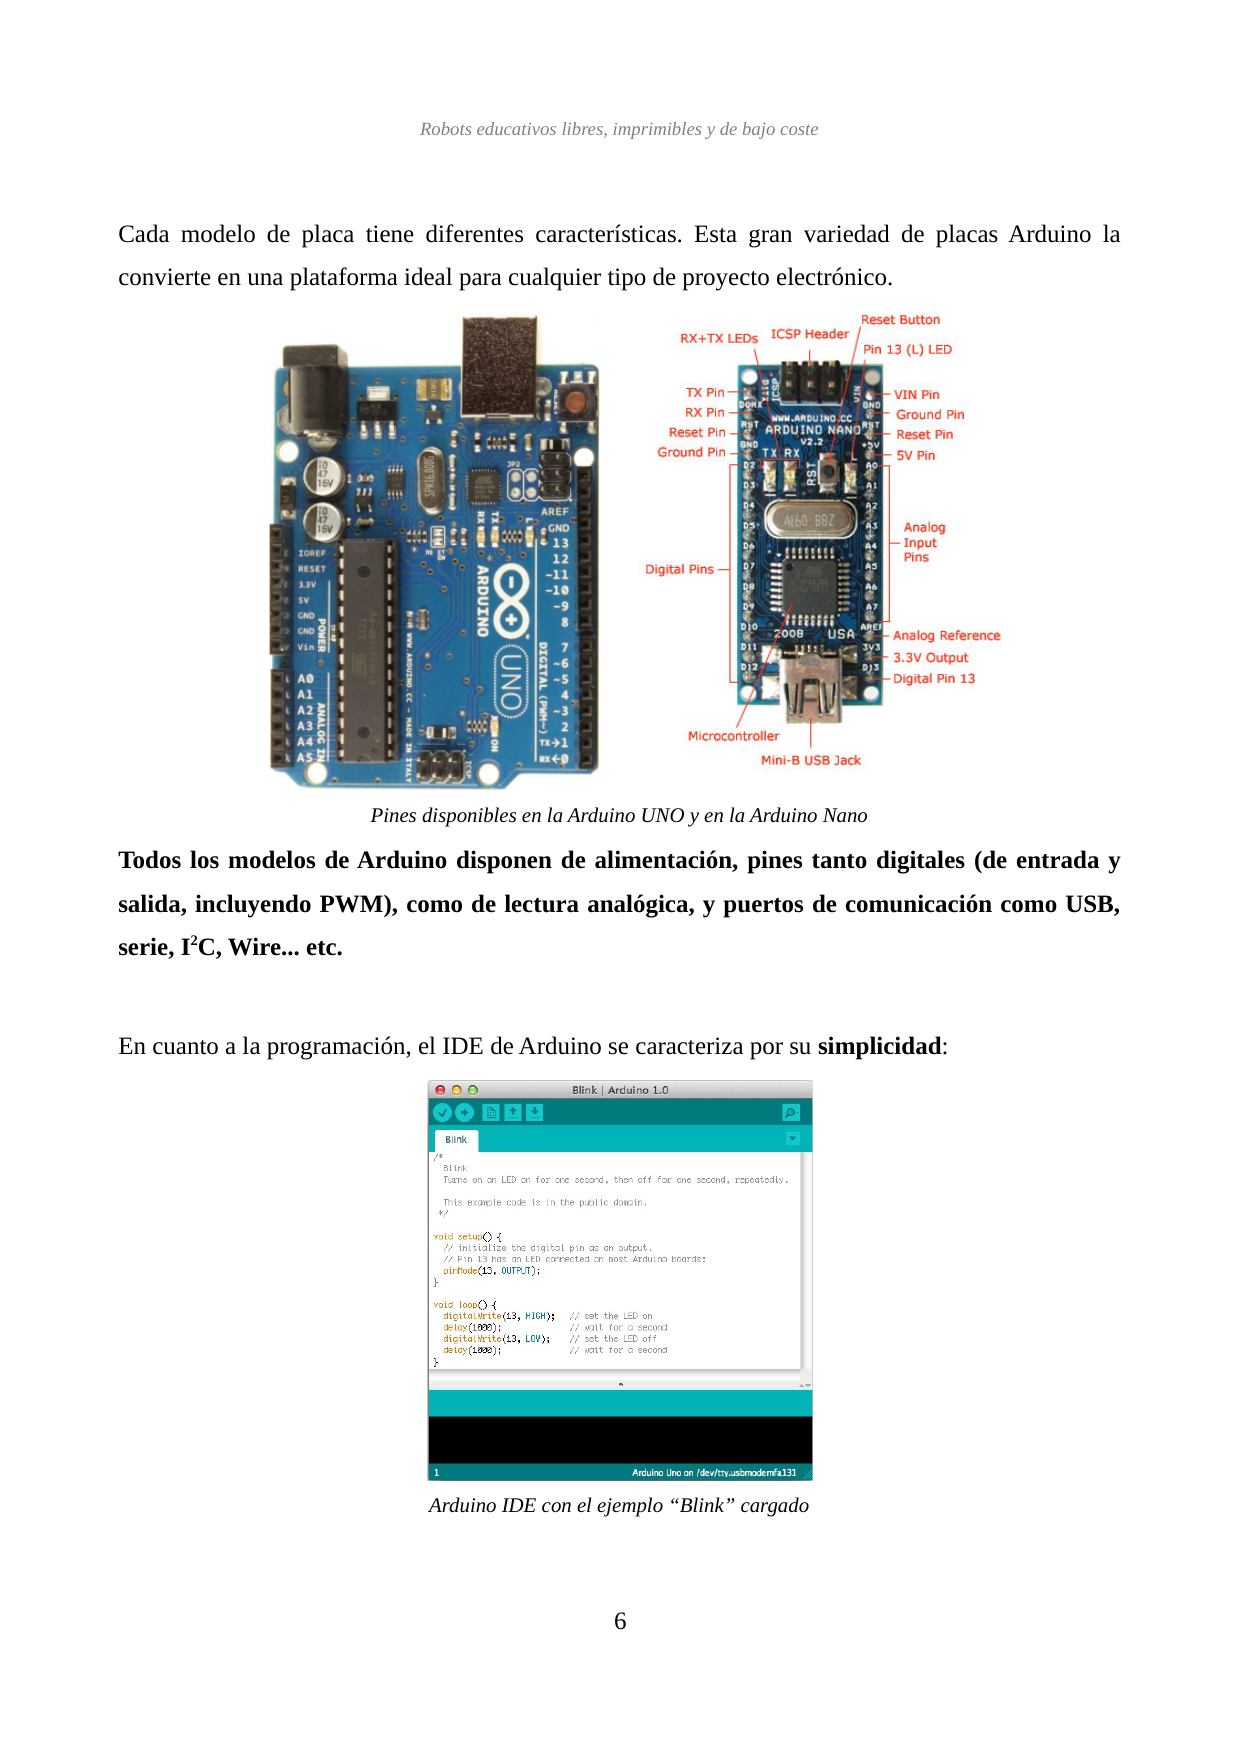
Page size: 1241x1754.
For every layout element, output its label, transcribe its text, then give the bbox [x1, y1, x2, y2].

text Todos los modelos de Arduino disponen de alimentación, pines tanto digitales (de entrada y salida, incluyendo PWM), como de lectura analógica, y puertos de comunicación como USB, serie, I2C, Wire... etc. [118, 846, 1122, 961]
picture [269, 311, 601, 792]
picture [427, 1080, 813, 1481]
picture [621, 303, 1005, 800]
text Cada modelo de placa tiene diferentes características. Esta gran variedad de placas Arduino la convierte en una plataforma ideal para cualquier tipo de proyecto electrónico. [118, 219, 1122, 291]
text En cuanto a la programación, el IDE de Arduino se caracteriza por su simplicidad: [118, 1031, 1122, 1060]
text Pines disponibles en la Arduino UNO y en la Arduino Nano [118, 311, 1122, 827]
text Arduino IDE con el ejemplo “Blink” cargado [118, 1081, 1122, 1517]
